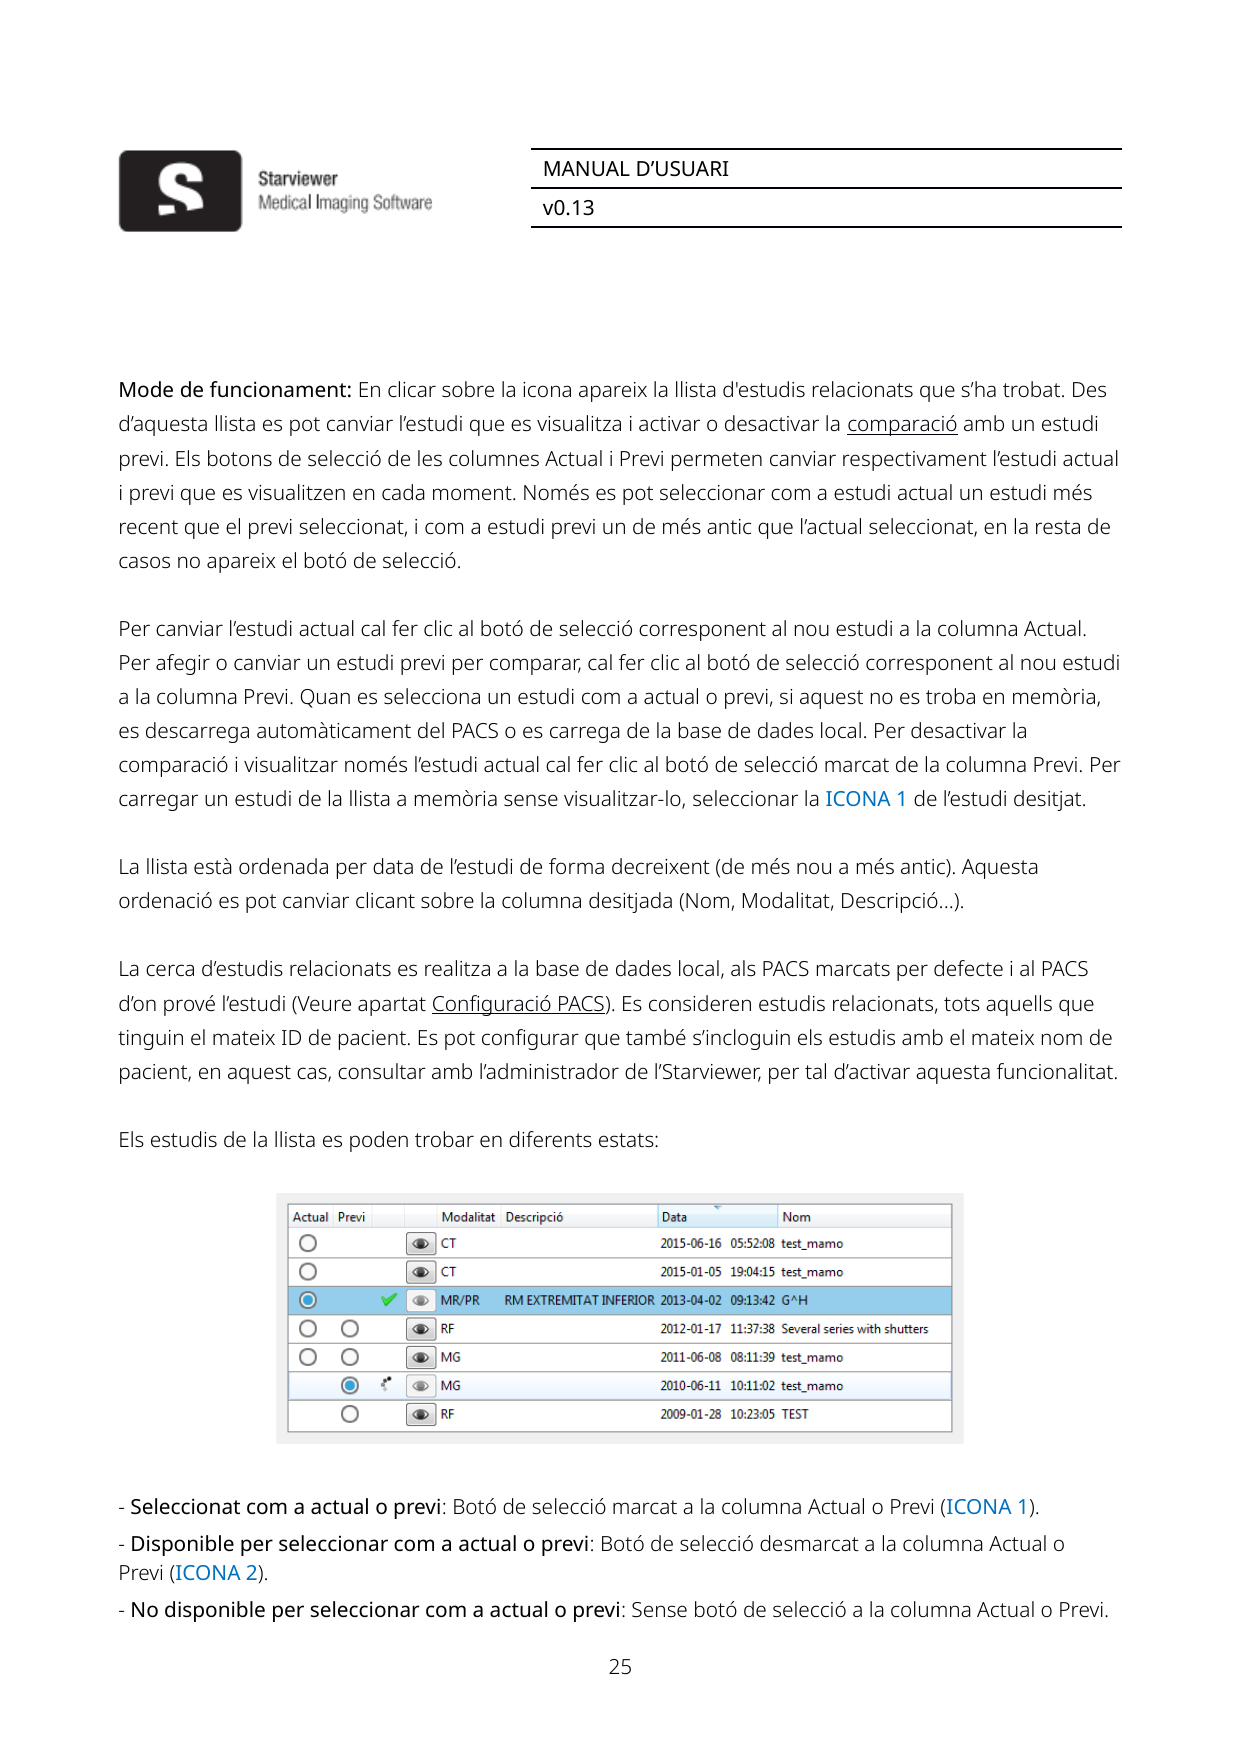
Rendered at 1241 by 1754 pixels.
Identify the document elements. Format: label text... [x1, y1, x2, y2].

text Per canviar l’estudi actual cal fer clic al botó de selecció corresponent al nou estudi a la columna Actual. Per afegir o canviar un estudi previ per comparar, cal fer clic al botó de selecció corresponent al nou estudi a la columna Previ. Quan es selecciona un estudi com a actual o previ, si aquest no es troba en memòria, es descarrega automàticament del PACS o es carrega de la base de dades local. Per desactivar la comparació i visualitzar només l’estudi actual cal fer clic al botó de selecció marcat de la columna Previ. Per carregar un estudi de la llista a memòria sense visualitzar-lo, seleccionar la ICONA 1 de l’estudi desitjat. [118, 614, 1122, 813]
picture [276, 1193, 964, 1444]
text - Disponible per seleccionar com a actual o previ: Botó de selecció desmarcat a la columna Actual o Previ (icona 2). [118, 1529, 1113, 1586]
text Mode de funcionament: En clicar sobre la icona apareix la llista d'estudis relacionats que s’ha trobat. Des d’aquesta llista es pot canviar l’estudi que es visualitza i activar o desactivar la comparació amb un estudi previ. Els botons de selecció de les columnes Actual i Previ permeten canviar respectivament l’estudi actual i previ que es visualitzen en cada moment. Només es pot seleccionar com a estudi actual un estudi més recent que el previ seleccionat, i com a estudi previ un de més antic que l’actual seleccionat, en la resta de casos no apareix el botó de selecció. [118, 376, 1122, 574]
text Els estudis de la llista es poden trobar en diferents estats: [118, 1125, 1122, 1153]
text La cerca d’estudis relacionats es realitza a la base de dades local, als PACS marcats per defecte i al PACS d’on prové l’estudi (Veure apartat Configuració PACS). Es consideren estudis relacionats, tots aquells que tinguin el mateix ID de pacient. Es pot configurar que també s’incloguin els estudis amb el mateix nom de pacient, en aquest cas, consultar amb l’administrador de l’Starviewer, per tal d’activar aquesta funcionalitat. [118, 954, 1122, 1085]
text - No disponible per seleccionar com a actual o previ: Sense botó de selecció a la columna Actual o Previ. [118, 1595, 1113, 1624]
text La llista està ordenada per data de l’estudi de forma decreixent (de més nou a més antic). Aquesta ordenació es pot canviar clicant sobre la columna desitjada (Nom, Modalitat, Descripció...). [118, 852, 1122, 915]
text - Seleccionat com a actual o previ: Botó de selecció marcat a la columna Actual o Previ (ICONA 1). [118, 1492, 1113, 1521]
